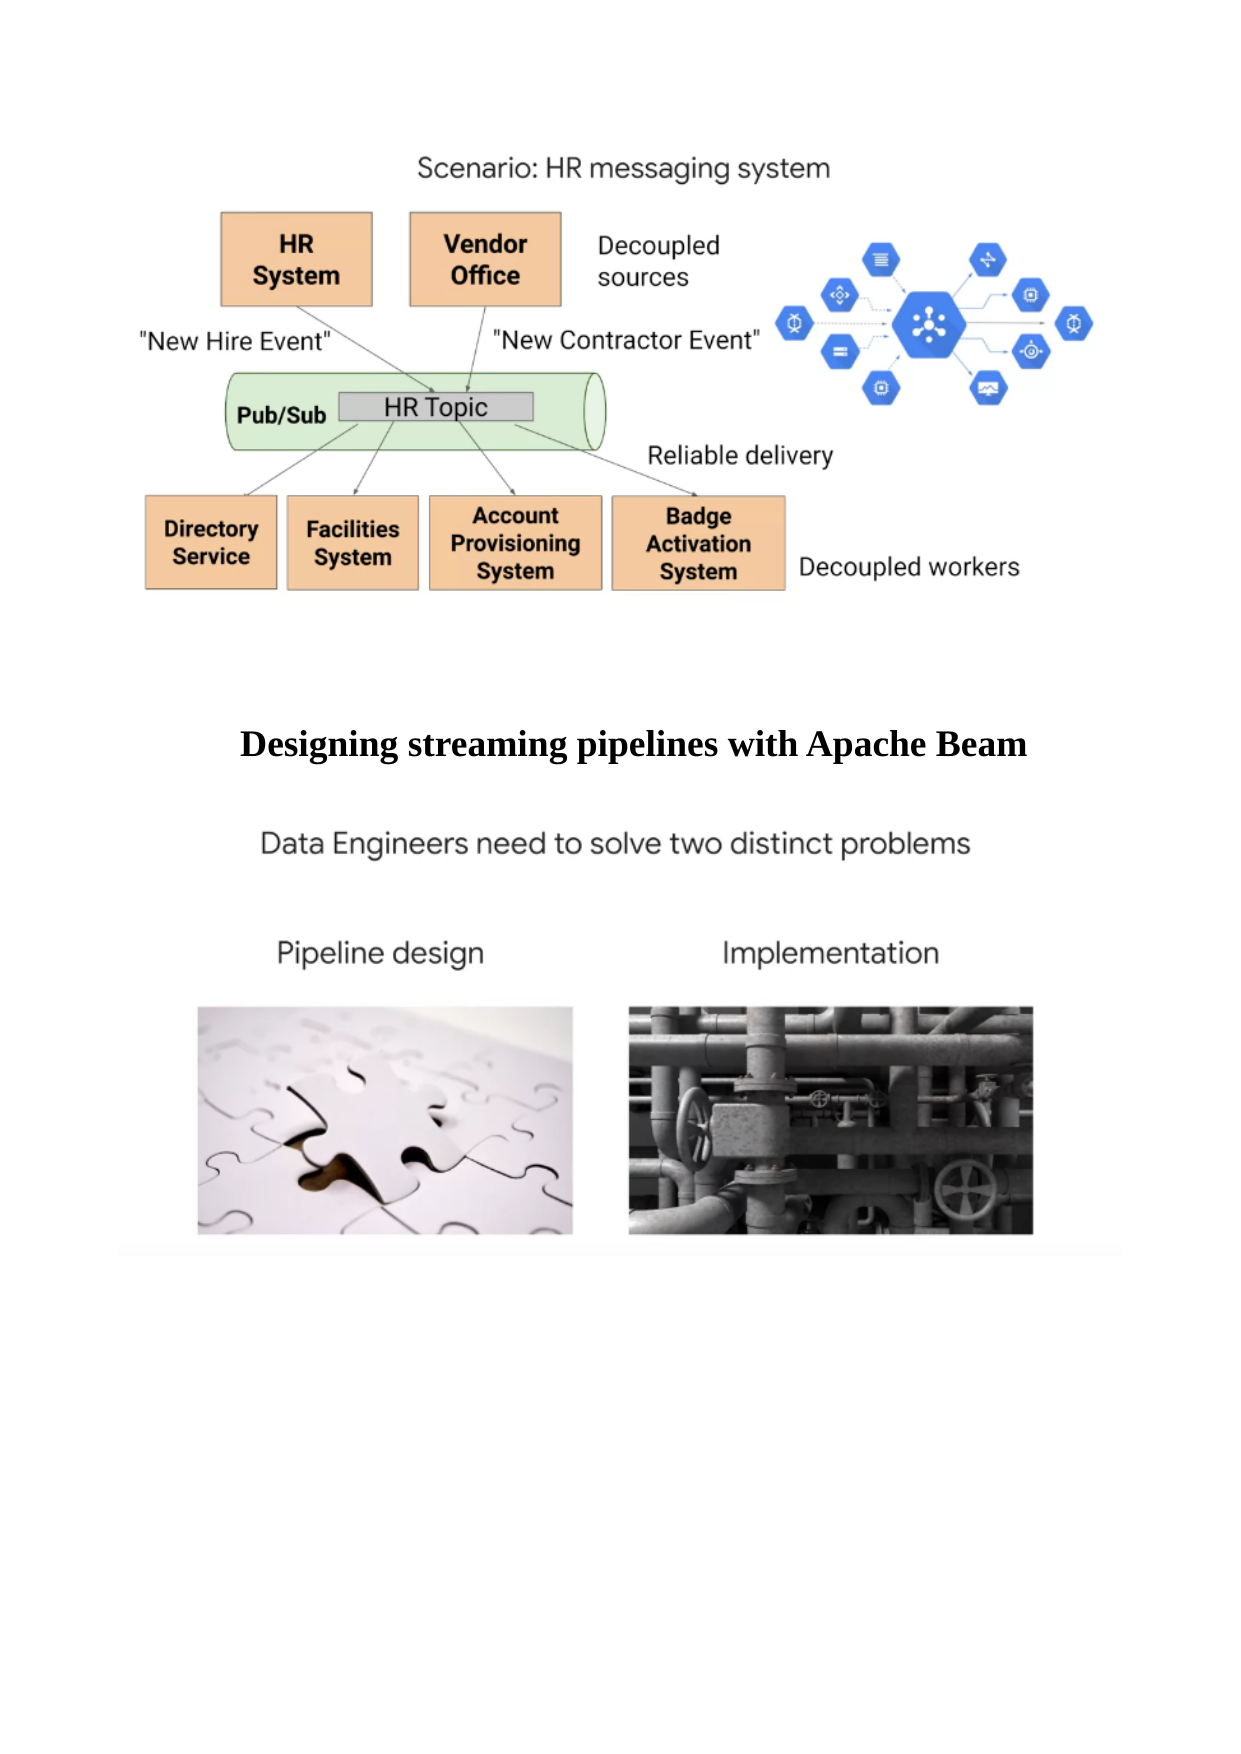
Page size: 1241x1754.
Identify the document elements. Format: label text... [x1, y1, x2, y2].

picture [118, 805, 1123, 1256]
picture [118, 118, 1123, 610]
subtitle Designing streaming pipelines with Apache Beam [118, 721, 1122, 764]
